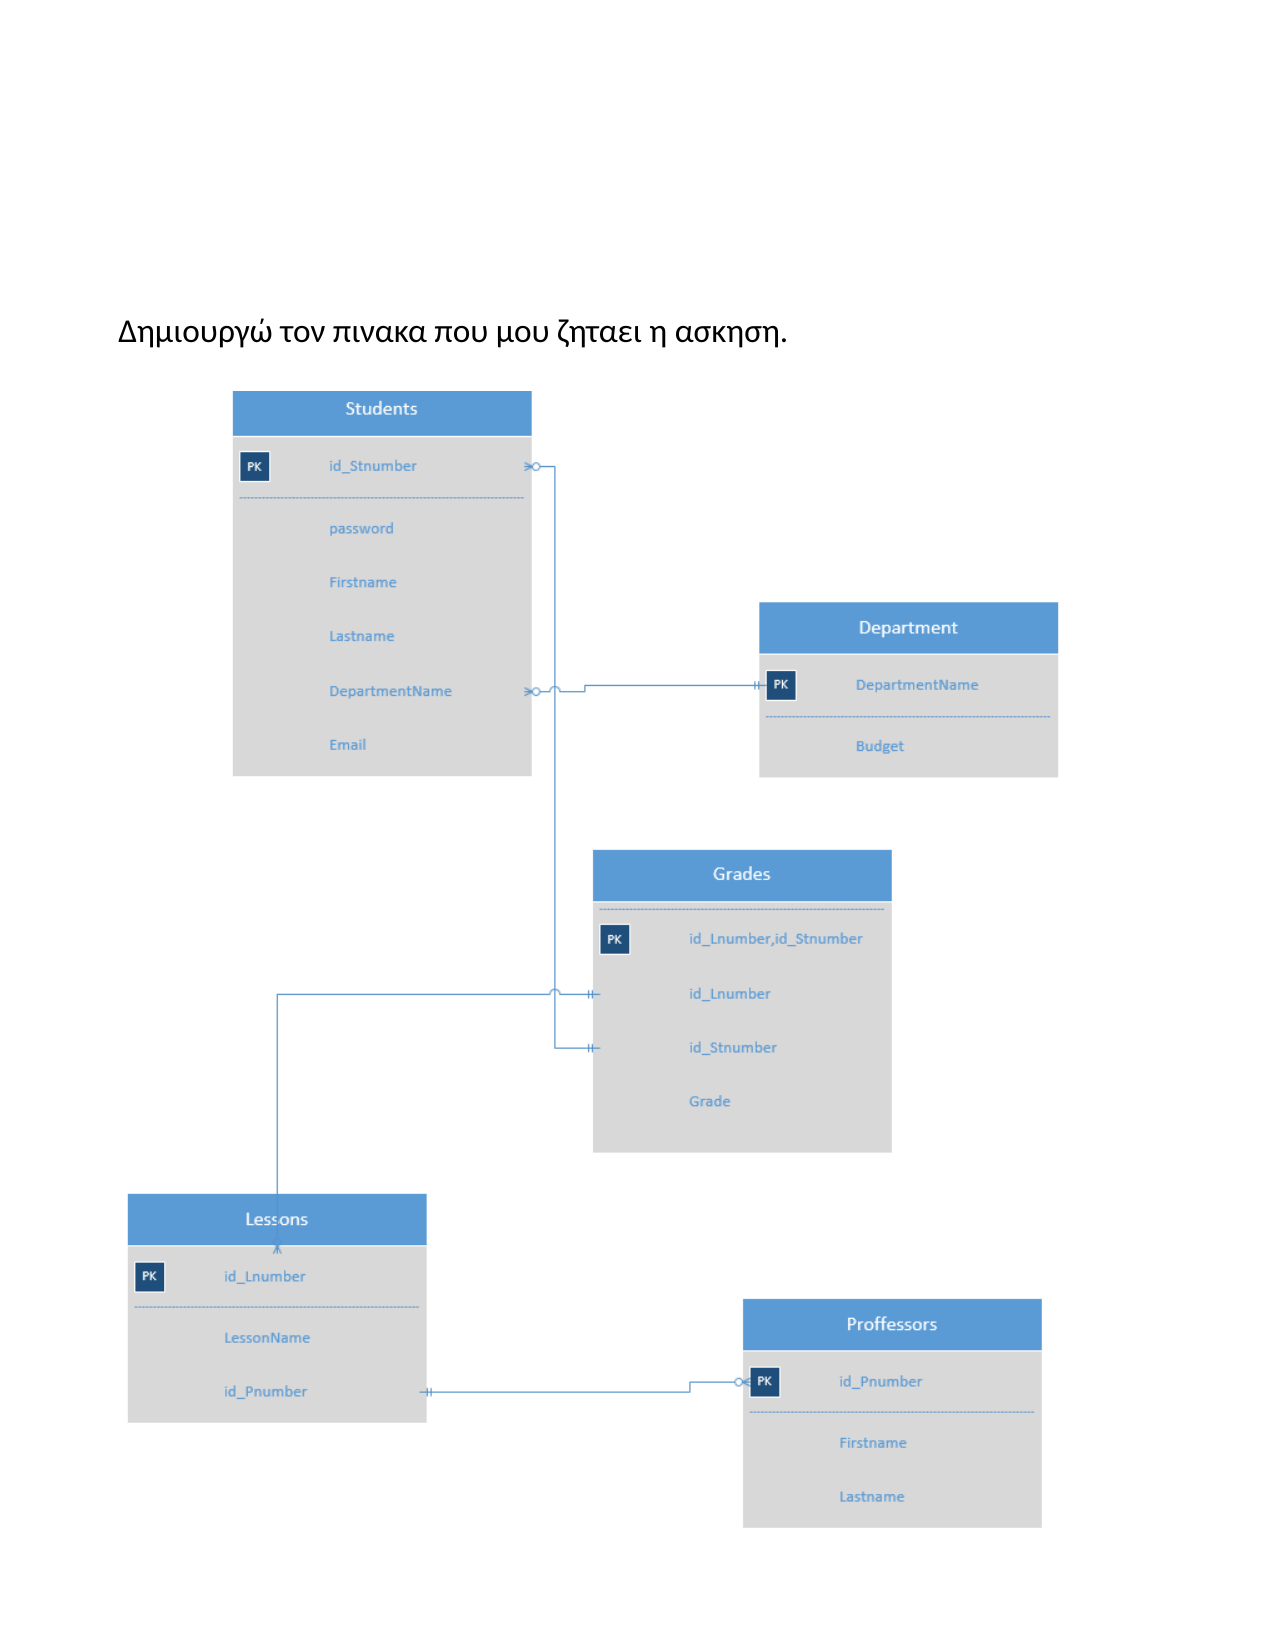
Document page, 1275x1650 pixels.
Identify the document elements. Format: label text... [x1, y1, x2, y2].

picture [118, 391, 1067, 1543]
text Δημιουργώ τον πινακα που μου ζηταει η ασκηση. [118, 310, 1157, 351]
